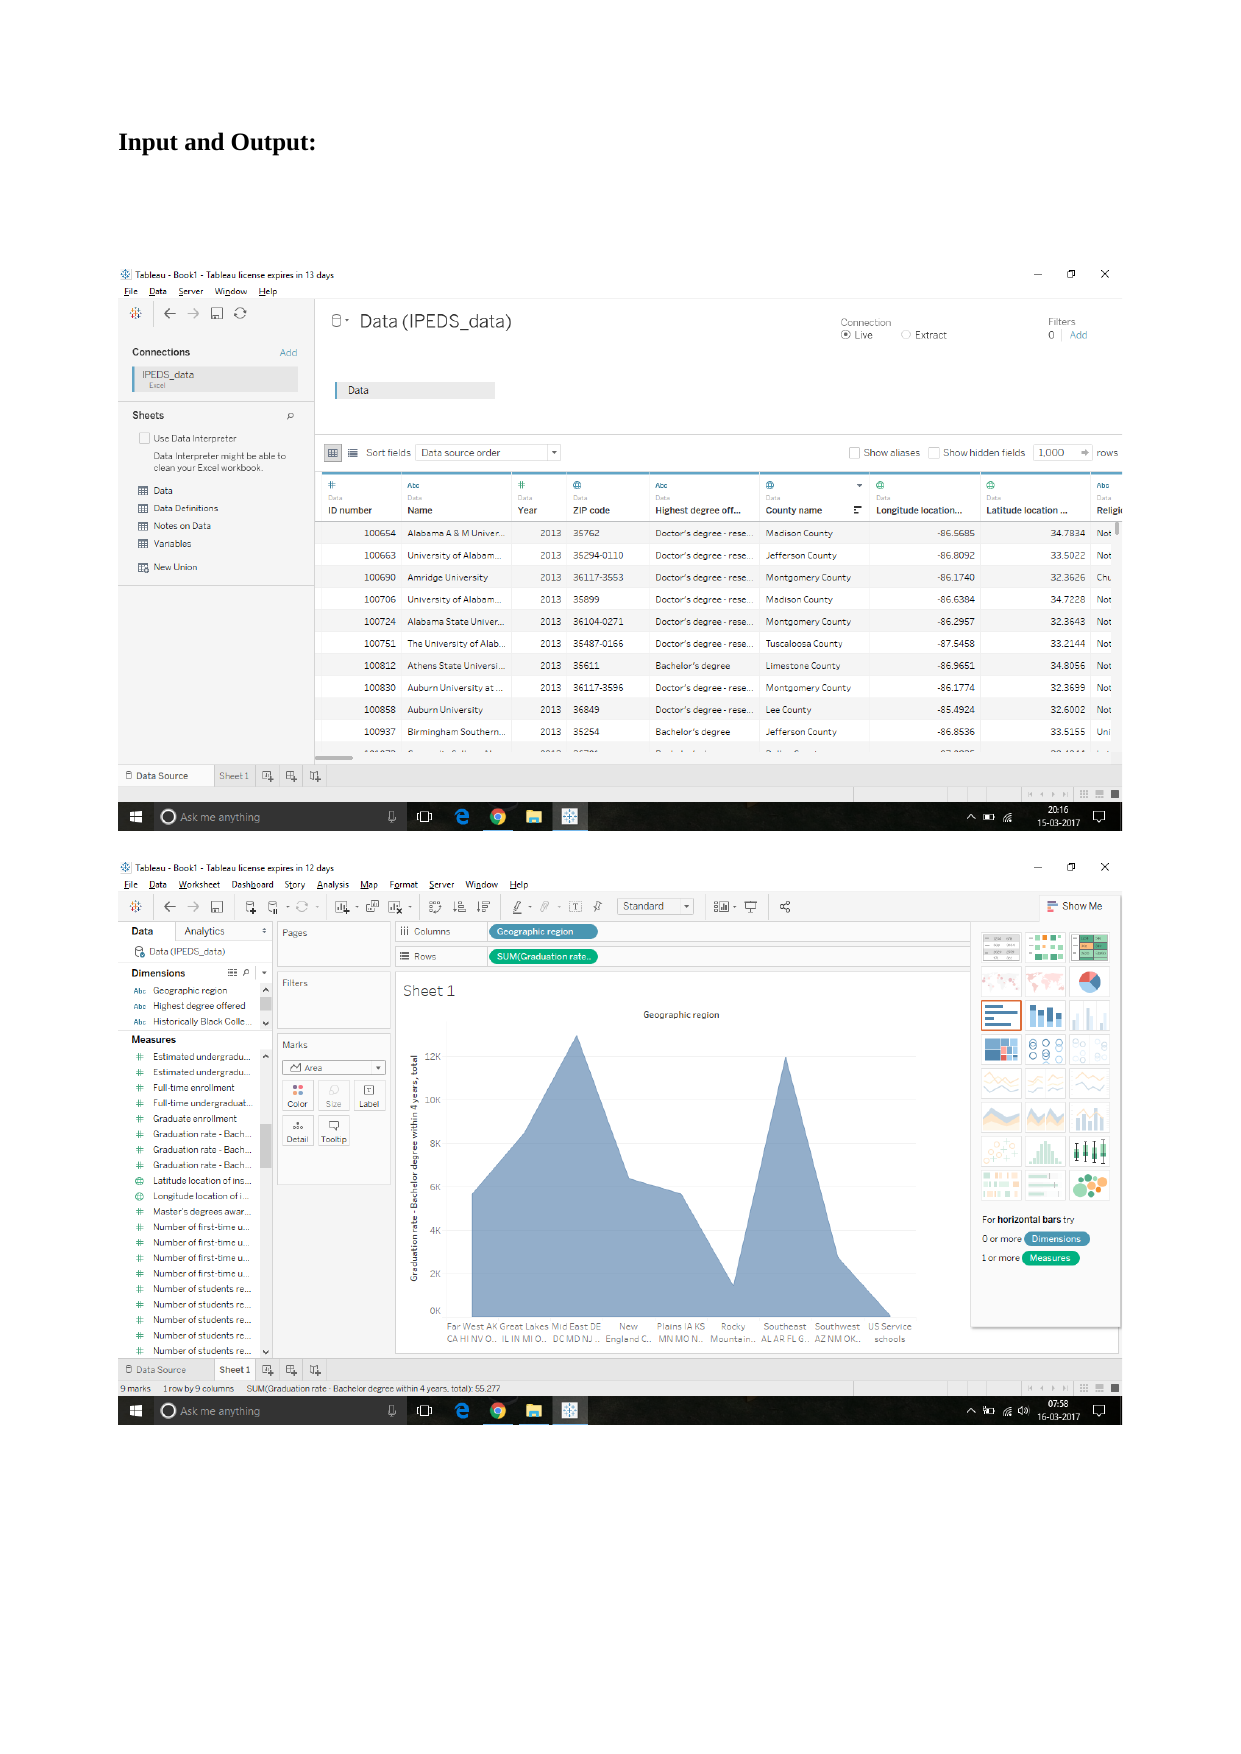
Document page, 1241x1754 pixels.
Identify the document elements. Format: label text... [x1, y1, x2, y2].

text Input and Output: [118, 118, 1122, 156]
picture [118, 266, 1123, 831]
picture [118, 859, 1123, 1425]
